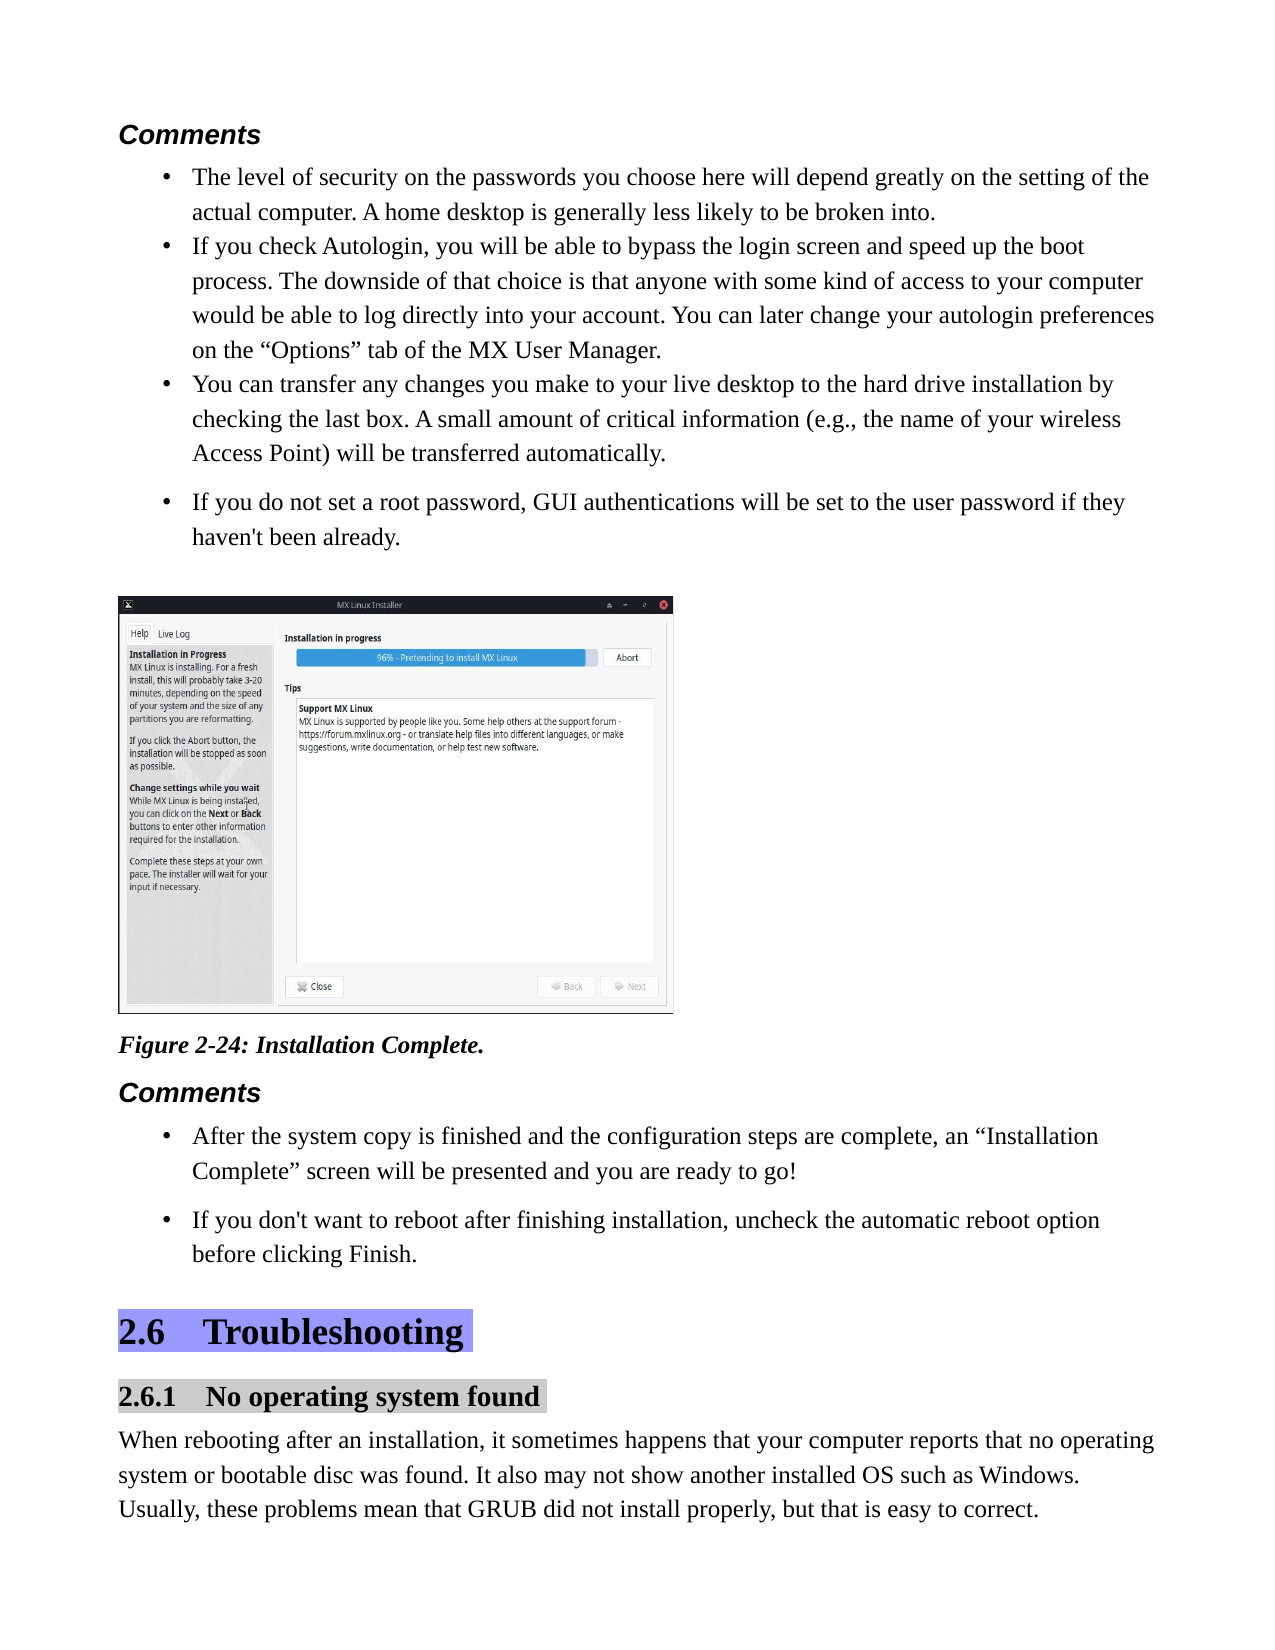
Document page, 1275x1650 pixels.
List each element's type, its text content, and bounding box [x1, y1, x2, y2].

picture [118, 596, 674, 1014]
subtitle 2.6 Troubleshooting [473, 1309, 1157, 1352]
list You can transfer any changes you make to your live desktop to the hard drive installation by checking the last box. A small amount of critical information (e.g., the name of your wireless Access Point) will be transferred automatically. [162, 369, 1157, 467]
list If you check Autologin, you will be able to bypass the login screen and speed up the boot process. The downside of that choice is that anyone with some kind of access to your computer would be able to log directly into your account. You can later change your autologin preferences on the “Options” tab of the MX User Manager. [162, 231, 1157, 364]
subtitle Comments [118, 118, 1157, 150]
list After the system copy is finished and the configuration steps are complete, an “Installation Complete” screen will be presented and you are ready to go! [162, 1121, 1157, 1184]
text When rebooting after an installation, it sometimes happens that your computer reports that no operating system or bootable disc was found. It also may not show another installed OS such as Windows. Usually, these problems mean that GRUB did not install properly, but that is easy to correct. [118, 1425, 1157, 1523]
subtitle 2.6.1 No operating system found [547, 1379, 1157, 1413]
list If you don't want to reboot after finishing installation, uncheck the automatic reboot option before clicking Finish. [162, 1205, 1157, 1268]
subtitle Comments [118, 1077, 1157, 1109]
text Figure 2-24: Installation Complete. [118, 1030, 1157, 1059]
list If you do not set a root password, GUI authentications will be set to the user password if they haven't been already. [162, 487, 1157, 551]
list The level of security on the passwords you choose here will depend greatly on the setting of the actual computer. A home desktop is generally less likely to be broken into. [162, 162, 1157, 226]
